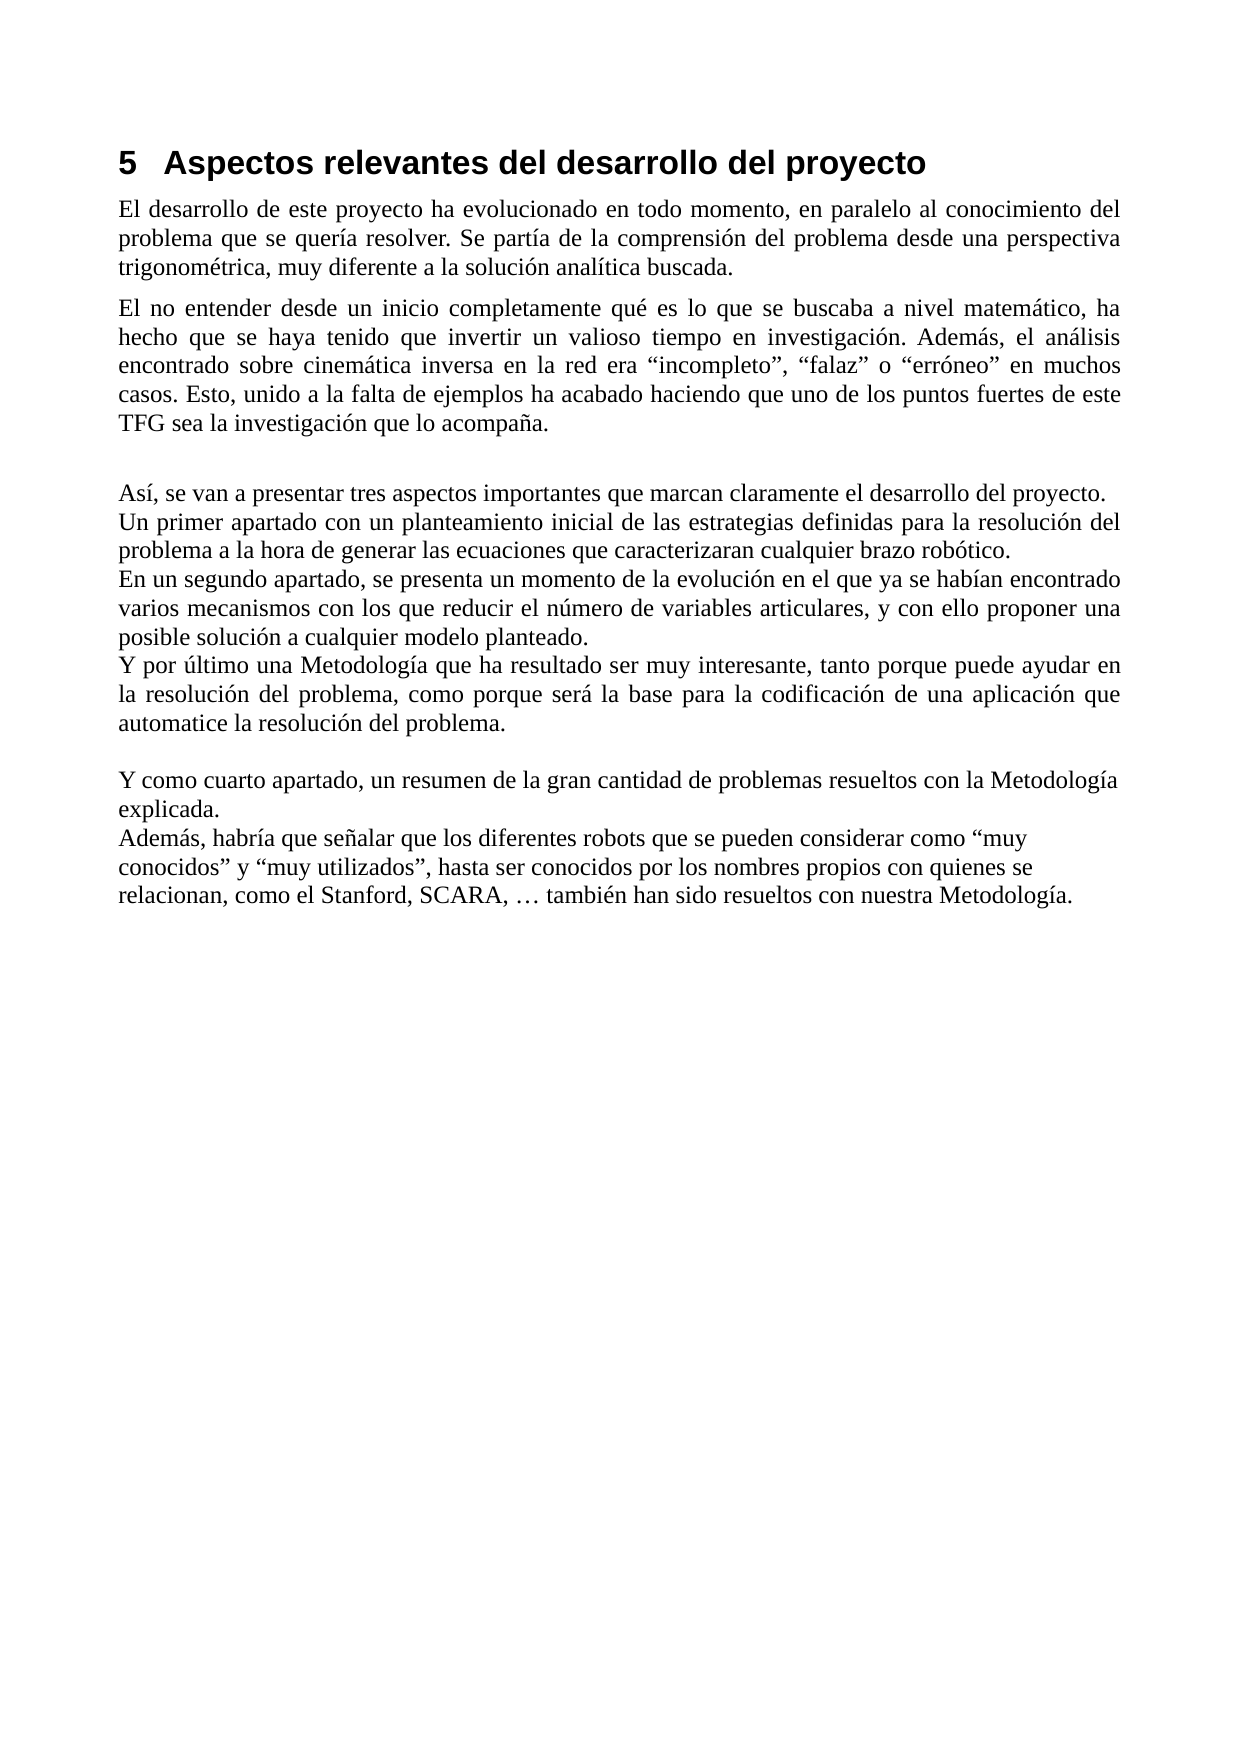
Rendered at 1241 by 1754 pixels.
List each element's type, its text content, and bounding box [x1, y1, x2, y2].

text Así, se van a presentar tres aspectos importantes que marcan claramente el desarrollo del proyecto. [118, 478, 1122, 507]
text El no entender desde un inicio completamente qué es lo que se buscaba a nivel matemático, ha hecho que se haya tenido que invertir un valioso tiempo en investigación. Además, el análisis encontrado sobre cinemática inversa en la red era “incompleto”, “falaz” o “erróneo” en muchos casos. Esto, unido a la falta de ejemplos ha acabado haciendo que uno de los puntos fuertes de este TFG sea la investigación que lo acompaña. [118, 293, 1122, 437]
text Además, habría que señalar que los diferentes robots que se pueden considerar como “muy conocidos” y “muy utilizados”, hasta ser conocidos por los nombres propios con quienes se relacionan, como el Stanford, SCARA, … también han sido resueltos con nuestra Metodología. [118, 823, 1122, 909]
text En un segundo apartado, se presenta un momento de la evolución en el que ya se habían encontrado varios mecanismos con los que reducir el número de variables articulares, y con ello proponer una posible solución a cualquier modelo planteado. [118, 564, 1122, 651]
text Y como cuarto apartado, un resumen de la gran cantidad de problemas resueltos con la Metodología explicada. [118, 766, 1122, 823]
text El desarrollo de este proyecto ha evolucionado en todo momento, en paralelo al conocimiento del problema que se quería resolver. Se partía de la comprensión del problema desde una perspectiva trigonométrica, muy diferente a la solución analítica buscada. [118, 194, 1122, 281]
subtitle Aspectos relevantes del desarrollo del proyecto [118, 143, 1122, 182]
text Un primer apartado con un planteamiento inicial de las estrategias definidas para la resolución del problema a la hora de generar las ecuaciones que caracterizaran cualquier brazo robótico. [118, 507, 1122, 564]
text Y por último una Metodología que ha resultado ser muy interesante, tanto porque puede ayudar en la resolución del problema, como porque será la base para la codificación de una aplicación que automatice la resolución del problema. [118, 651, 1122, 737]
